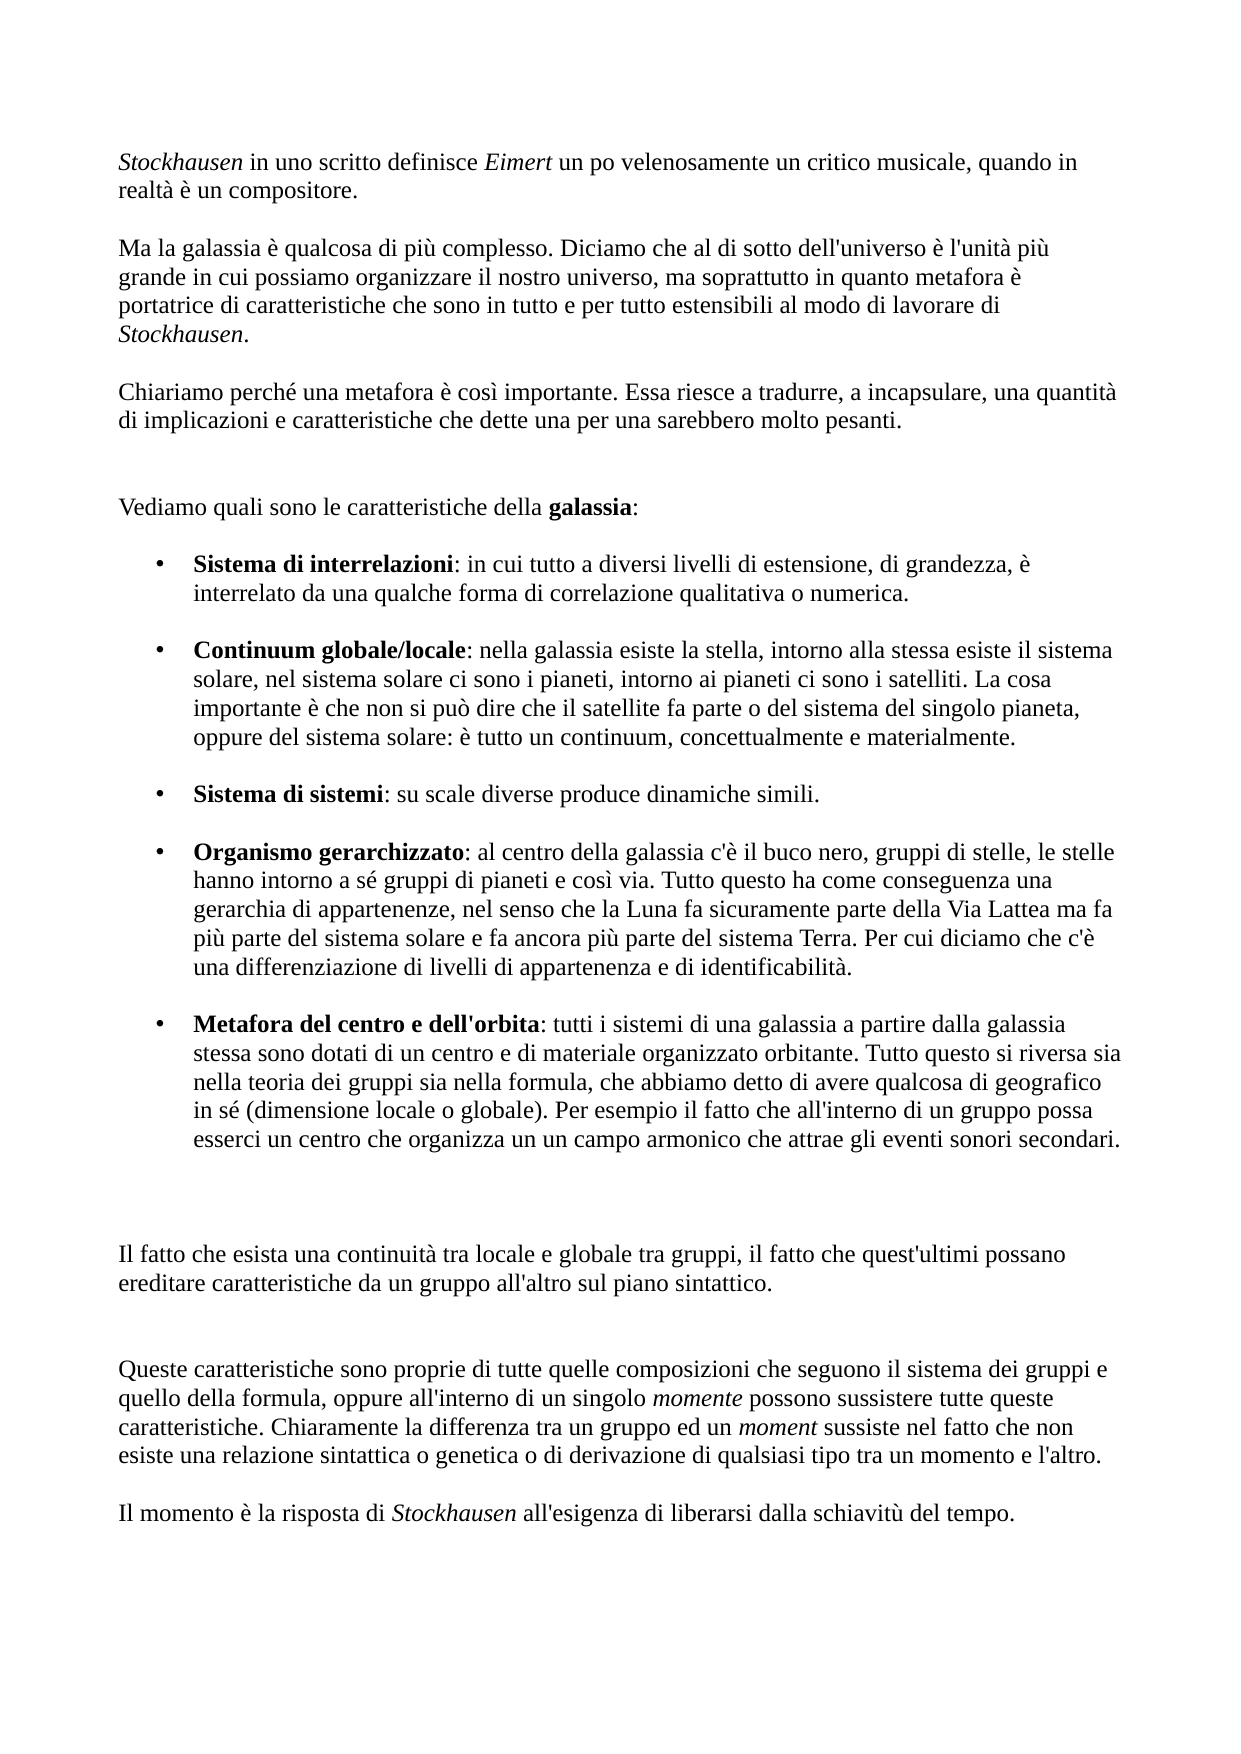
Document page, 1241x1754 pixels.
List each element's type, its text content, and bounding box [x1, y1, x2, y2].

list Continuum globale/locale: nella galassia esiste la stella, intorno alla stessa esiste il sistema solare, nel sistema solare ci sono i pianeti, intorno ai pianeti ci sono i satelliti. La cosa importante è che non si può dire che il satellite fa parte o del sistema del singolo pianeta, oppure del sistema solare: è tutto un continuum, concettualmente e materialmente. [156, 636, 1122, 751]
list Sistema di interrelazioni: in cui tutto a diversi livelli di estensione, di grandezza, è interrelato da una qualche forma di correlazione qualitativa o numerica. [156, 549, 1122, 607]
text Vediamo quali sono le caratteristiche della galassia: [118, 434, 1122, 549]
text Stockhausen in uno scritto definisce Eimert un po velenosamente un critico musicale, quando in realtà è un compositore. Ma la galassia è qualcosa di più complesso. Diciamo che al di sotto dell'universo è l'unità più grande in cui possiamo organizzare il nostro universo, ma soprattutto in quanto metafora è portatrice di caratteristiche che sono in tutto e per tutto estensibili al modo di lavorare di Stockhausen. Chiariamo perché una metafora è così importante. Essa riesce a tradurre, a incapsulare, una quantità di implicazioni e caratteristiche che dette una per una sarebbero molto pesanti. [118, 118, 1122, 434]
text Il fatto che esista una continuità tra locale e globale tra gruppi, il fatto che quest'ultimi possano ereditare caratteristiche da un gruppo all'altro sul piano sintattico. Queste caratteristiche sono proprie di tutte quelle composizioni che seguono il sistema dei gruppi e quello della formula, oppure all'interno di un singolo momente possono sussistere tutte queste caratteristiche. Chiaramente la differenza tra un gruppo ed un moment sussiste nel fatto che non esiste una relazione sintattica o genetica o di derivazione di qualsiasi tipo tra un momento e l'altro. Il momento è la risposta di Stockhausen all'esigenza di liberarsi dalla schiavitù del tempo. [118, 1239, 1122, 1527]
list Sistema di sistemi: su scale diverse produce dinamiche simili. [156, 779, 1122, 808]
list Metafora del centro e dell'orbita: tutti i sistemi di una galassia a partire dalla galassia stessa sono dotati di un centro e di materiale organizzato orbitante. Tutto questo si riversa sia nella teoria dei gruppi sia nella formula, che abbiamo detto di avere qualcosa di geografico in sé (dimensione locale o globale). Per esempio il fatto che all'interno di un gruppo possa esserci un centro che organizza un un campo armonico che attrae gli eventi sonori secondari. [156, 1009, 1122, 1153]
list Organismo gerarchizzato: al centro della galassia c'è il buco nero, gruppi di stelle, le stelle hanno intorno a sé gruppi di pianeti e così via. Tutto questo ha come conseguenza una gerarchia di appartenenze, nel senso che la Luna fa sicuramente parte della Via Lattea ma fa più parte del sistema solare e fa ancora più parte del sistema Terra. Per cui diciamo che c'è una differenziazione di livelli di appartenenza e di identificabilità. [156, 837, 1122, 981]
